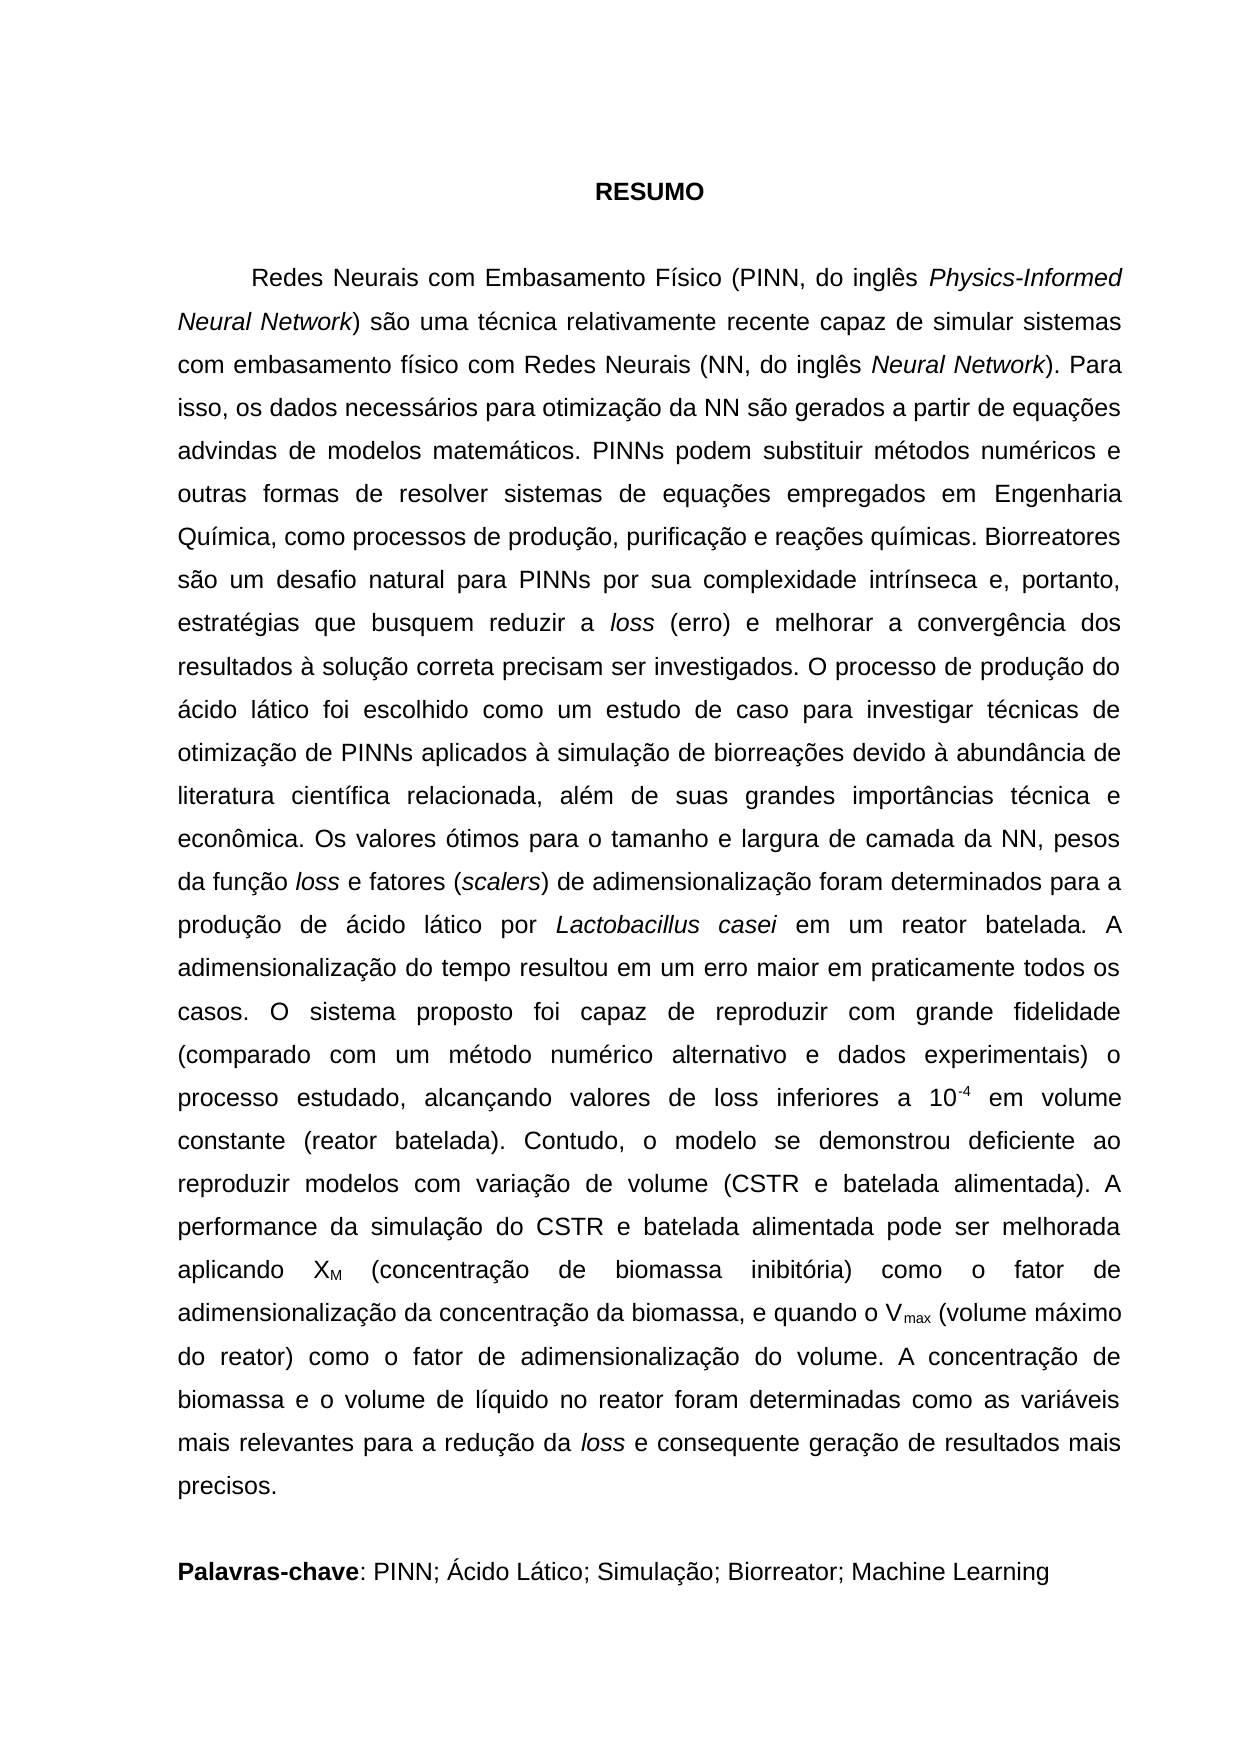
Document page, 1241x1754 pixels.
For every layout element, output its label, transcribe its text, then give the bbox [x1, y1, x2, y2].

text Redes Neurais com Embasamento Físico (PINN, do inglês Physics-Informed Neural Network) são uma técnica relativamente recente capaz de simular sistemas com embasamento físico com Redes Neurais (NN, do inglês Neural Network). Para isso, os dados necessários para otimização da NN são gerados a partir de equações advindas de modelos matemáticos. PINNs podem substituir métodos numéricos e outras formas de resolver sistemas de equações empregados em Engenharia Química, como processos de produção, purificação e reações químicas. Biorreatores são um desafio natural para PINNs por sua complexidade intrínseca e, portanto, estratégias que busquem reduzir a loss (erro) e melhorar a convergência dos resultados à solução correta precisam ser investigados. O processo de produção do ácido lático foi escolhido como um estudo de caso para investigar técnicas de otimização de PINNs aplicados à simulação de biorreações devido à abundância de literatura científica relacionada, além de suas grandes importâncias técnica e econômica. Os valores ótimos para o tamanho e largura de camada da NN, pesos da função loss e fatores (scalers) de adimensionalização foram determinados para a produção de ácido lático por Lactobacillus casei em um reator batelada. A adimensionalização do tempo resultou em um erro maior em praticamente todos os casos. O sistema proposto foi capaz de reproduzir com grande fidelidade (comparado com um método numérico alternativo e dados experimentais) o processo estudado, alcançando valores de loss inferiores a 10-4 em volume constante (reator batelada). Contudo, o modelo se demonstrou deficiente ao reproduzir modelos com variação de volume (CSTR e batelada alimentada). A performance da simulação do CSTR e batelada alimentada pode ser melhorada aplicando XM (concentração de biomassa inibitória) como o fator de adimensionalização da concentração da biomassa, e quando o Vmax (volume máximo do reator) como o fator de adimensionalização do volume. A concentração de biomassa e o volume de líquido no reator foram determinadas como as variáveis mais relevantes para a redução da loss e consequente geração de resultados mais precisos. [177, 263, 1122, 1500]
text RESUMO [177, 177, 1122, 206]
text Palavras-chave: PINN; Ácido Lático; Simulação; Biorreator; Machine Learning [177, 1557, 1122, 1586]
